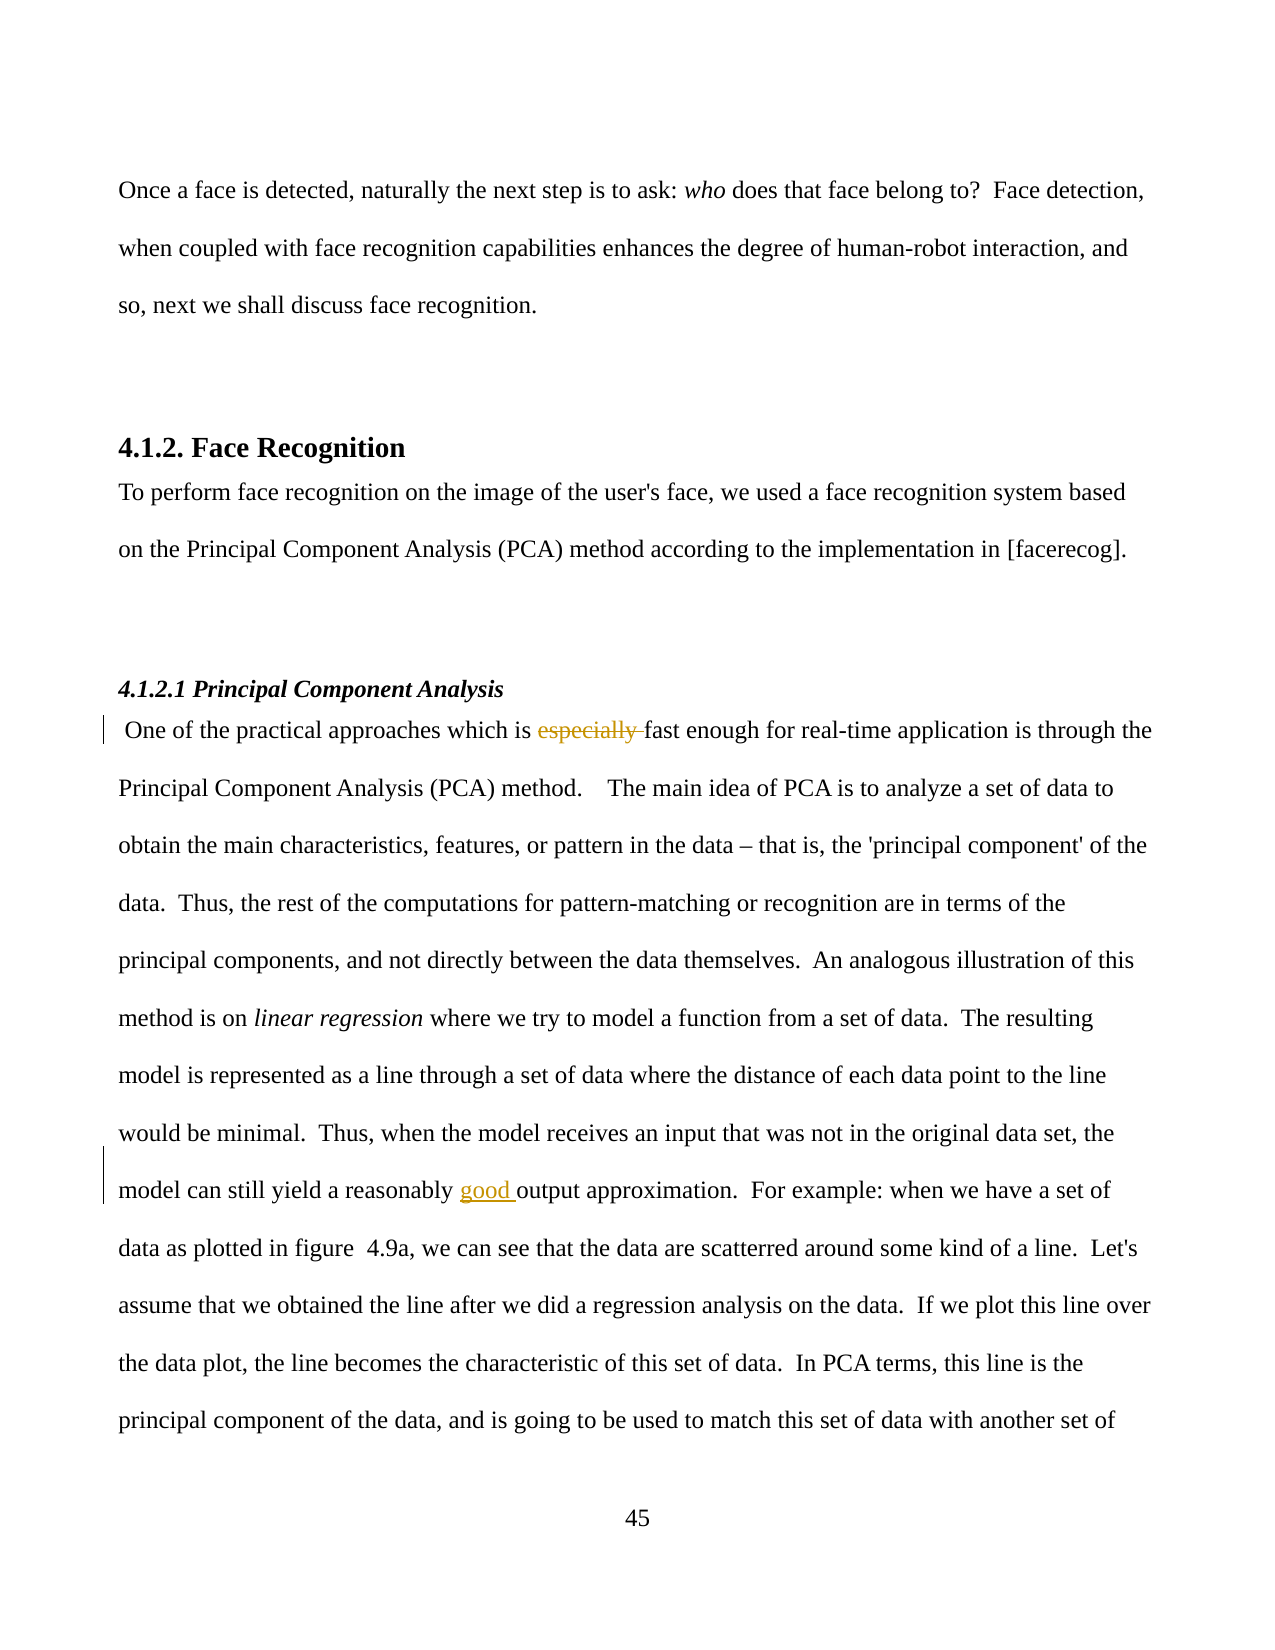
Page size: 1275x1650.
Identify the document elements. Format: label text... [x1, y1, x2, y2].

text To perform face recognition on the image of the user's face, we used a face recognition system based on the Principal Component Analysis (PCA) method according to the implementation in [facerecog]. [118, 477, 1157, 563]
subtitle 4.1.2.1 Principal Component Analysis [118, 674, 1157, 703]
text One of the practical approaches which is fast enough for real-time application is through the Principal Component Analysis (PCA) method. The main idea of PCA is to analyze a set of data to obtain the main characteristics, features, or pattern in the data – that is, the 'principal component' of the data. Thus, the rest of the computations for pattern-matching or recognition are in terms of the principal components, and not directly between the data themselves. An analogous illustration of this method is on linear regression where we try to model a function from a set of data. The resulting model is represented as a line through a set of data where the distance of each data point to the line would be minimal. Thus, when the model receives an input that was not in the original data set, the model can still yield a reasonably good output approximation. For example: when we have a set of data as plotted in figure 4.9a, we can see that the data are scatterred around some kind of a line. Let's assume that we obtained the line after we did a regression analysis on the data. If we plot this line over the data plot, the line becomes the characteristic of this set of data. In PCA terms, this line is the principal component of the data, and is going to be used to match this set of data with another set of [118, 715, 1157, 1434]
subtitle 4.1.2. Face Recognition [118, 431, 1157, 464]
text Once a face is detected, naturally the next step is to ask: who does that face belong to? Face detection, when coupled with face recognition capabilities enhances the degree of human-robot interaction, and so, next we shall discuss face recognition. [118, 176, 1157, 319]
